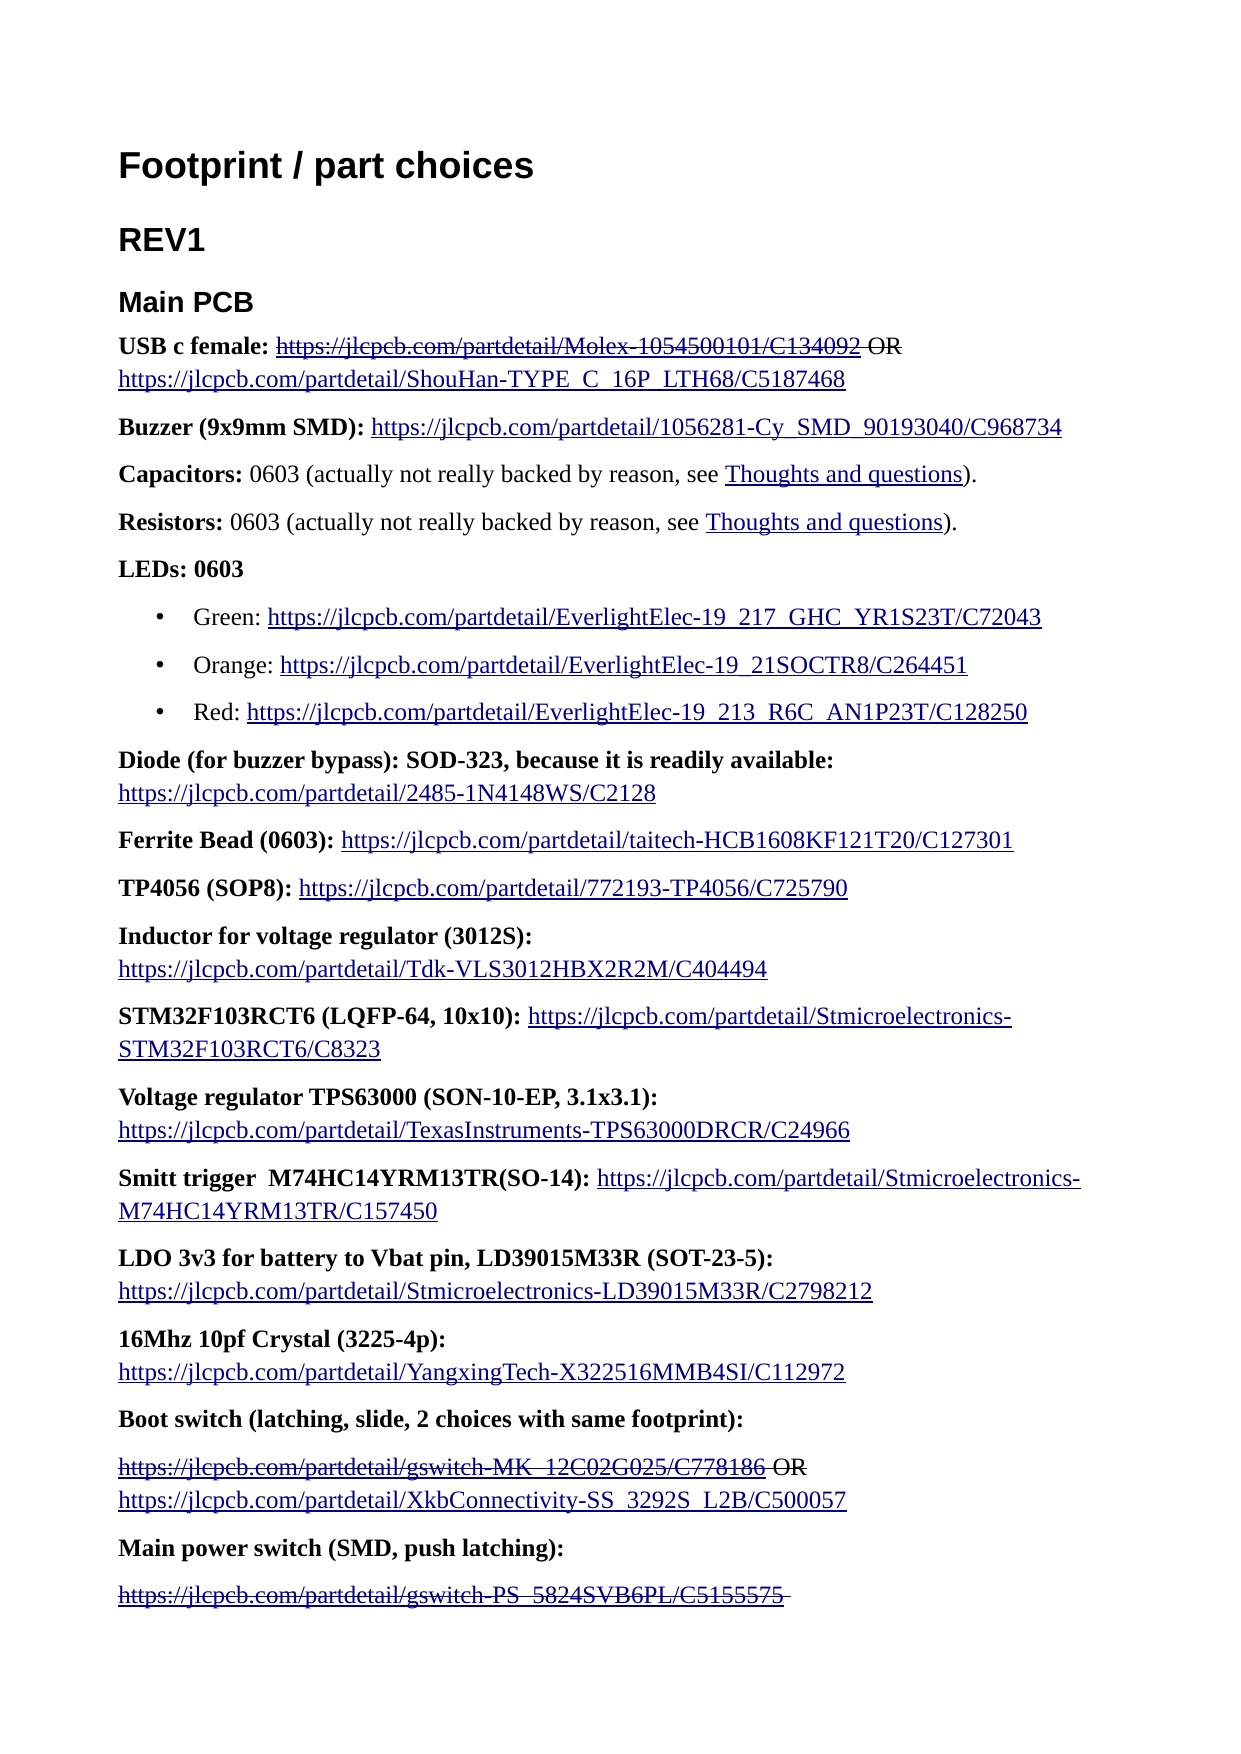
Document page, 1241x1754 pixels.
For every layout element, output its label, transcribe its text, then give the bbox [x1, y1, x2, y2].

text Main power switch (SMD, push latching): [118, 1533, 1122, 1562]
text LEDs: 0603 [118, 554, 1122, 583]
list Orange: https://jlcpcb.com/partdetail/EverlightElec-19_21SOCTR8/C264451 [156, 650, 1122, 678]
text Buzzer (9x9mm SMD): https://jlcpcb.com/partdetail/1056281-Cy_SMD_90193040/C968734 [118, 412, 1122, 441]
text Capacitors: 0603 (actually not really backed by reason, see Thoughts and questions). [118, 459, 1122, 488]
text https://jlcpcb.com/partdetail/gswitch-PS_5824SVB6PL/C5155575 [118, 1580, 1122, 1609]
list Red: https://jlcpcb.com/partdetail/EverlightElec-19_213_R6C_AN1P23T/C128250 [156, 697, 1122, 726]
text 16Mhz 10pf Crystal (3225-4p): https://jlcpcb.com/partdetail/YangxingTech-X322516MMB4SI/C112972 [118, 1324, 1122, 1386]
text Inductor for voltage regulator (3012S): https://jlcpcb.com/partdetail/Tdk-VLS3012HBX2R2M/C404494 [118, 921, 1122, 983]
text Voltage regulator TPS63000 (SON-10-EP, 3.1x3.1): https://jlcpcb.com/partdetail/TexasInstruments-TPS63000DRCR/C24966 [118, 1082, 1122, 1144]
text USB c female: https://jlcpcb.com/partdetail/Molex-1054500101/C134092 OR https://jlcpcb.com/partdetail/ShouHan-TYPE_C_16P_LTH68/C5187468 [118, 331, 1122, 393]
text Boot switch (latching, slide, 2 choices with same footprint): [118, 1404, 1122, 1433]
text Resistors: 0603 (actually not really backed by reason, see Thoughts and questions). [118, 507, 1122, 536]
text Smitt trigger M74HC14YRM13TR(SO-14): https://jlcpcb.com/partdetail/Stmicroelectronics-M74HC14YRM13TR/C157450 [118, 1163, 1122, 1224]
subtitle Main PCB [118, 285, 1122, 319]
text TP4056 (SOP8): https://jlcpcb.com/partdetail/772193-TP4056/C725790 [118, 873, 1122, 902]
list Green: https://jlcpcb.com/partdetail/EverlightElec-19_217_GHC_YR1S23T/C72043 [156, 602, 1122, 631]
text STM32F103RCT6 (LQFP-64, 10x10): https://jlcpcb.com/partdetail/Stmicroelectronics-STM32F103RCT6/C8323 [118, 1001, 1122, 1063]
text Diode (for buzzer bypass): SOD-323, because it is readily available: https://jlcpcb.com/partdetail/2485-1N4148WS/C2128 [118, 745, 1122, 807]
text Ferrite Bead (0603): https://jlcpcb.com/partdetail/taitech-HCB1608KF121T20/C127301 [118, 826, 1122, 854]
text LDO 3v3 for battery to Vbat pin, LD39015M33R (SOT-23-5): https://jlcpcb.com/partdetail/Stmicroelectronics-LD39015M33R/C2798212 [118, 1243, 1122, 1305]
text https://jlcpcb.com/partdetail/gswitch-MK_12C02G025/C778186 OR https://jlcpcb.com/partdetail/XkbConnectivity-SS_3292S_L2B/C500057 [118, 1452, 1122, 1514]
subtitle REV1 [118, 219, 1122, 258]
subtitle Footprint / part choices [118, 143, 1122, 186]
